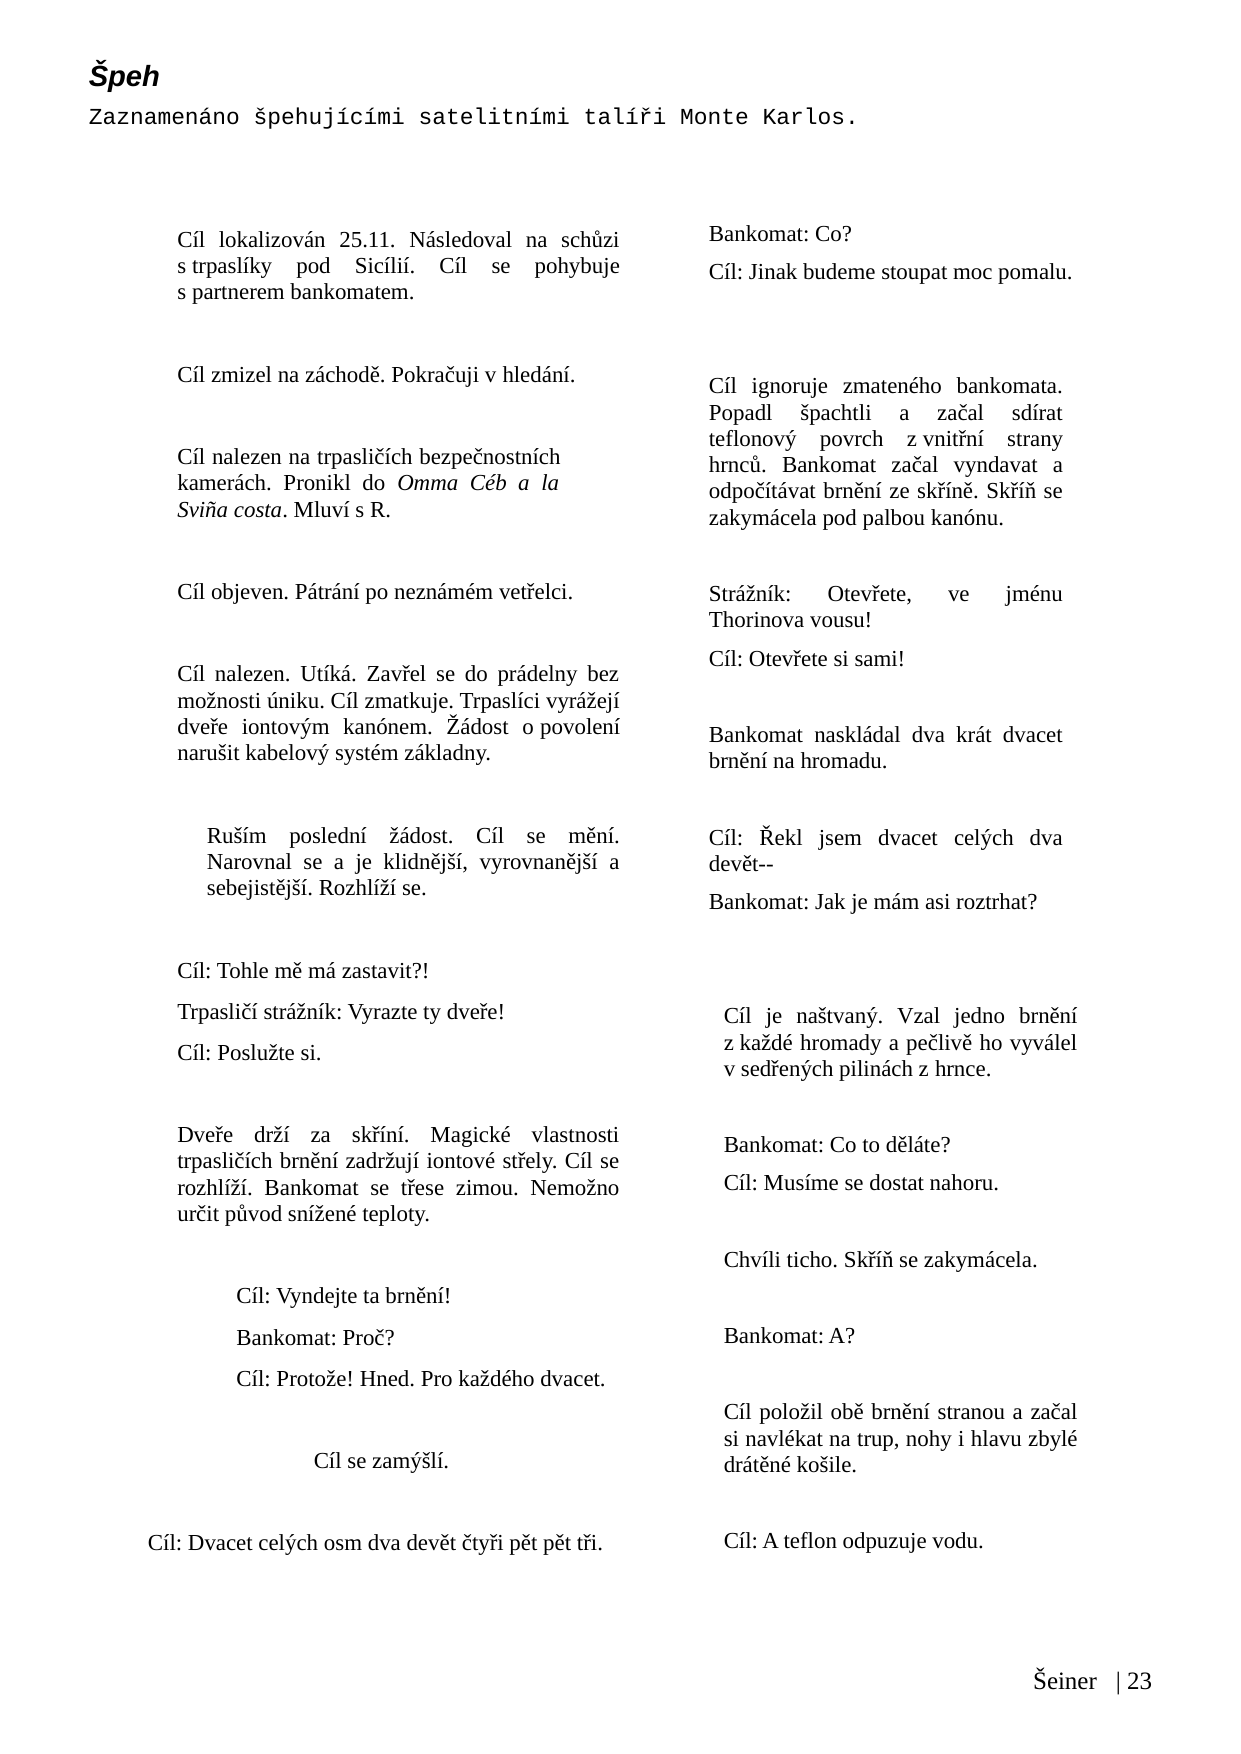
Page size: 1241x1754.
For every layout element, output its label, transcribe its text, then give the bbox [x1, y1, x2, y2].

text Cíl nalezen. Utíká. Zavřel se do prádelny bez možnosti úniku. Cíl zmatkuje. Trpaslíci vyrážejí dveře iontovým kanónem. Žádost o povolení narušit kabelový systém základny. [177, 660, 620, 766]
text Chvíli ticho. Skříň se zakymácela. [723, 1246, 1078, 1272]
text Strážník: Otevřete, ve jménu Thorinova vousu! [709, 580, 1063, 633]
text Cíl zmizel na záchodě. Pokračuji v hledání. [177, 361, 620, 387]
text Bankomat: Jak je mám asi roztrhat? [709, 888, 1063, 914]
text Zaznamenáno špehujícími satelitními talíři Monte Karlos. [88, 105, 1152, 131]
subtitle Špeh [88, 59, 1152, 93]
text Cíl se zamýšlí. [177, 1447, 620, 1473]
text Bankomat: Co? [709, 220, 1063, 246]
text Cíl: Řekl jsem dvacet celých dva devět-- [709, 823, 1063, 876]
text Bankomat: Proč? [236, 1324, 620, 1350]
text Cíl: Otevřete si sami! [709, 645, 1063, 671]
text Dveře drží za skříní. Magické vlastnosti trpasličích brnění zadržují iontové střely. Cíl se rozhlíží. Bankomat se třese zimou. Nemožno určit původ snížené teploty. [177, 1121, 620, 1227]
text Trpasličí strážník: Vyrazte ty dveře! [177, 998, 620, 1024]
text Cíl ignoruje zmateného bankomata. Popadl špachtli a začal sdírat teflonový povrch z vnitřní strany hrnců. Bankomat začal vyndavat a odpočítávat brnění ze skříně. Skříň se zakymácela pod palbou kanónu. [709, 372, 1063, 530]
text Bankomat: A? [723, 1322, 1078, 1348]
text Cíl nalezen na trpasličích bezpečnostních kamerách. Pronikl do Omma Céb a la Sviña costa. Mluví s R. [177, 443, 561, 522]
text Bankomat: Co to děláte? [723, 1131, 1078, 1158]
text Cíl: Vyndejte ta brnění! [236, 1283, 620, 1309]
text Cíl: Musíme se dostat nahoru. [723, 1169, 1078, 1196]
text Cíl objeven. Pátrání po neznámém vetřelci. [177, 578, 620, 604]
text Cíl lokalizován 25.11. Následoval na schůzi s trpaslíky pod Sicílií. Cíl se pohybuje s partnerem bankomatem. [177, 226, 620, 305]
text Ruším poslední žádost. Cíl se mění. Narovnal se a je klidnější, vyrovnanější a sebejistější. Rozhlíží se. [207, 822, 620, 901]
text Cíl položil obě brnění stranou a začal si navlékat na trup, nohy i hlavu zbylé drátěné košile. [723, 1398, 1078, 1477]
text Cíl: A teflon odpuzuje vodu. [723, 1527, 1078, 1553]
text Cíl: Poslužte si. [177, 1039, 620, 1065]
text Cíl je naštvaný. Vzal jedno brnění z každé hromady a pečlivě ho vyválel v sedřených pilinách z hrnce. [723, 1002, 1078, 1081]
text Cíl: Dvacet celých osm dva devět čtyři pět pět tři. [148, 1529, 620, 1556]
text Cíl: Tohle mě má zastavit?! [177, 957, 620, 983]
text Cíl: Jinak budeme stoupat moc pomalu. [709, 258, 1093, 284]
text Cíl: Protože! Hned. Pro každého dvacet. [236, 1365, 620, 1391]
text Bankomat naskládal dva krát dvacet brnění na hromadu. [709, 721, 1063, 774]
